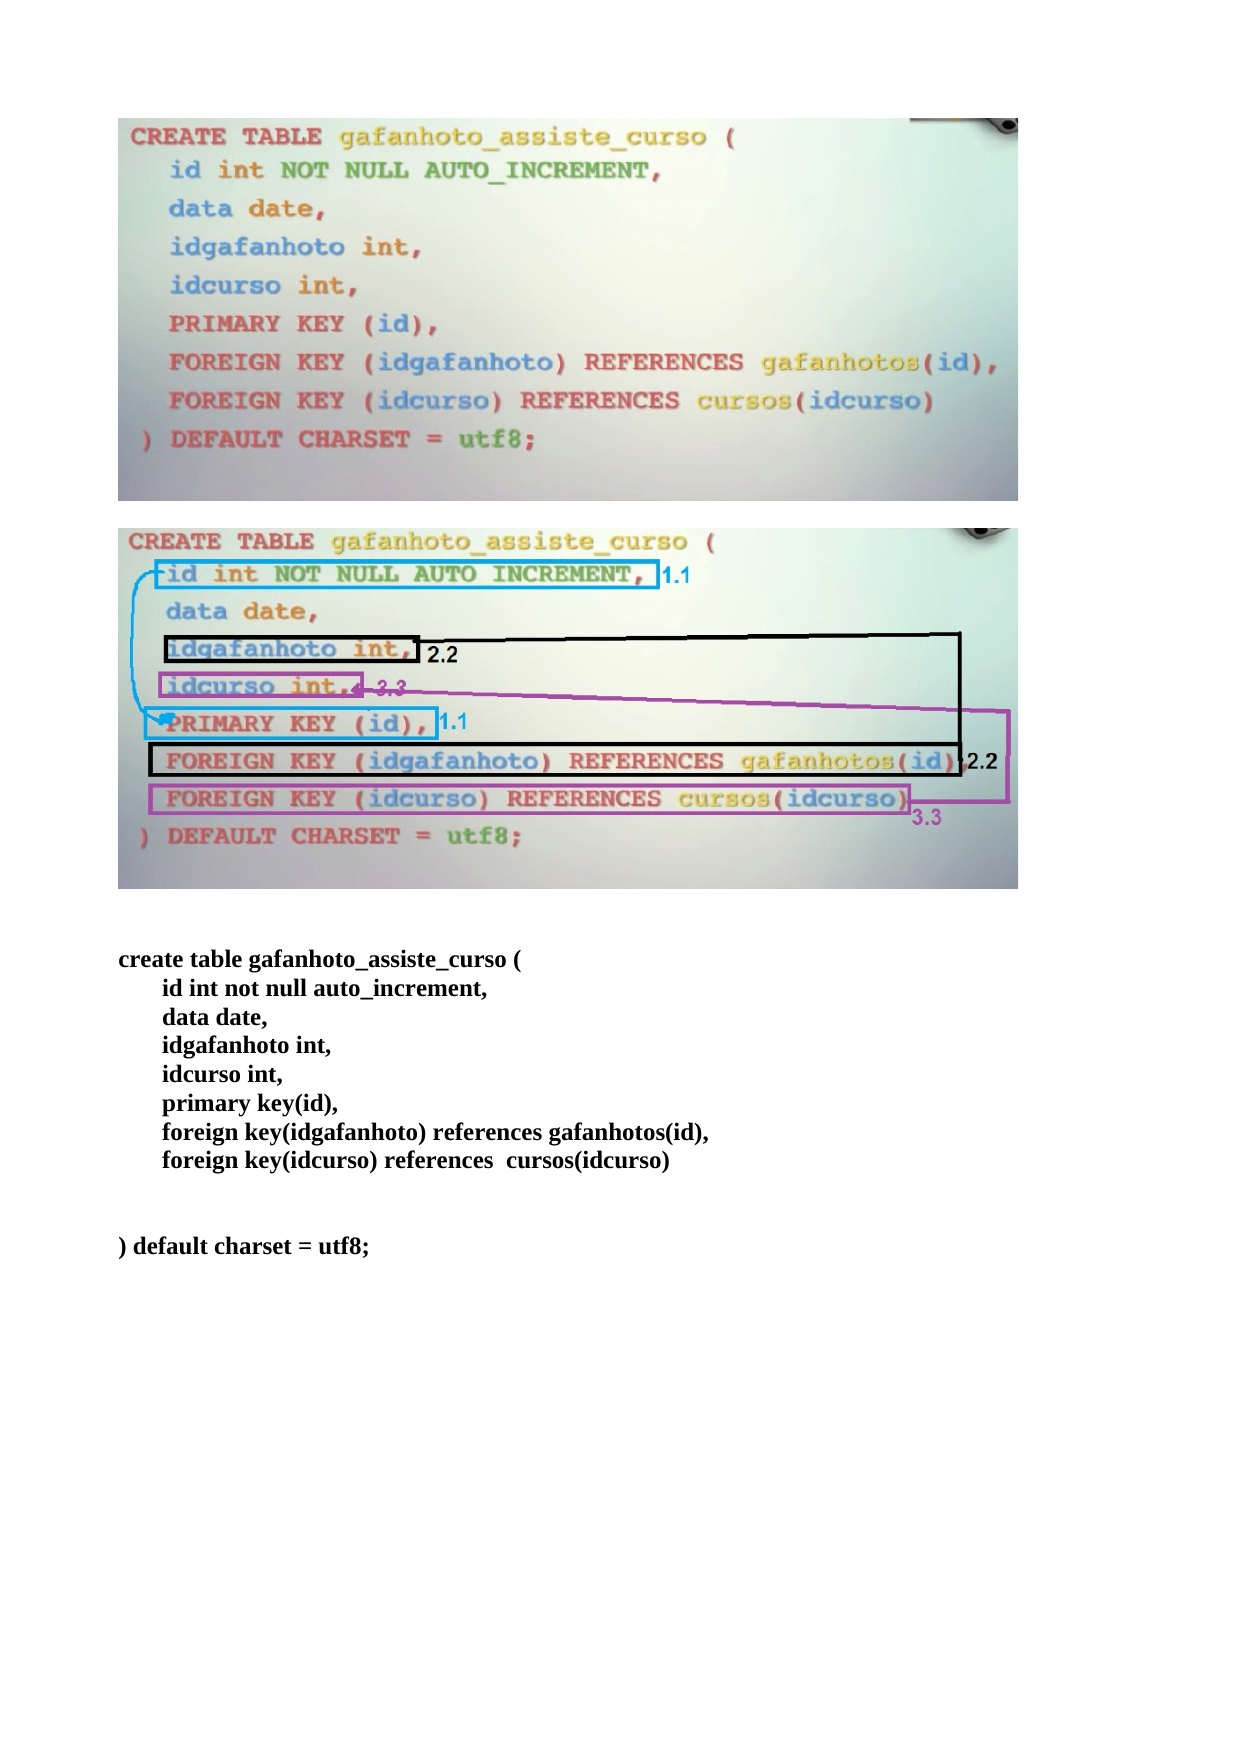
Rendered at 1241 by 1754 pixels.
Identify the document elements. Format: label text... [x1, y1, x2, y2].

text foreign key(idcurso) references cursos(idcurso) [118, 1146, 1122, 1174]
text create table gafanhoto_assiste_curso ( [118, 944, 1122, 973]
text idgafanhoto int, [118, 1031, 1122, 1059]
text primary key(id), [118, 1088, 1122, 1117]
text idcurso int, [118, 1059, 1122, 1088]
text data date, [118, 1002, 1122, 1031]
text ) default charset = utf8; [118, 1231, 1122, 1260]
text id int not null auto_increment, [118, 973, 1122, 1002]
text foreign key(idgafanhoto) references gafanhotos(id), [118, 1117, 1122, 1146]
